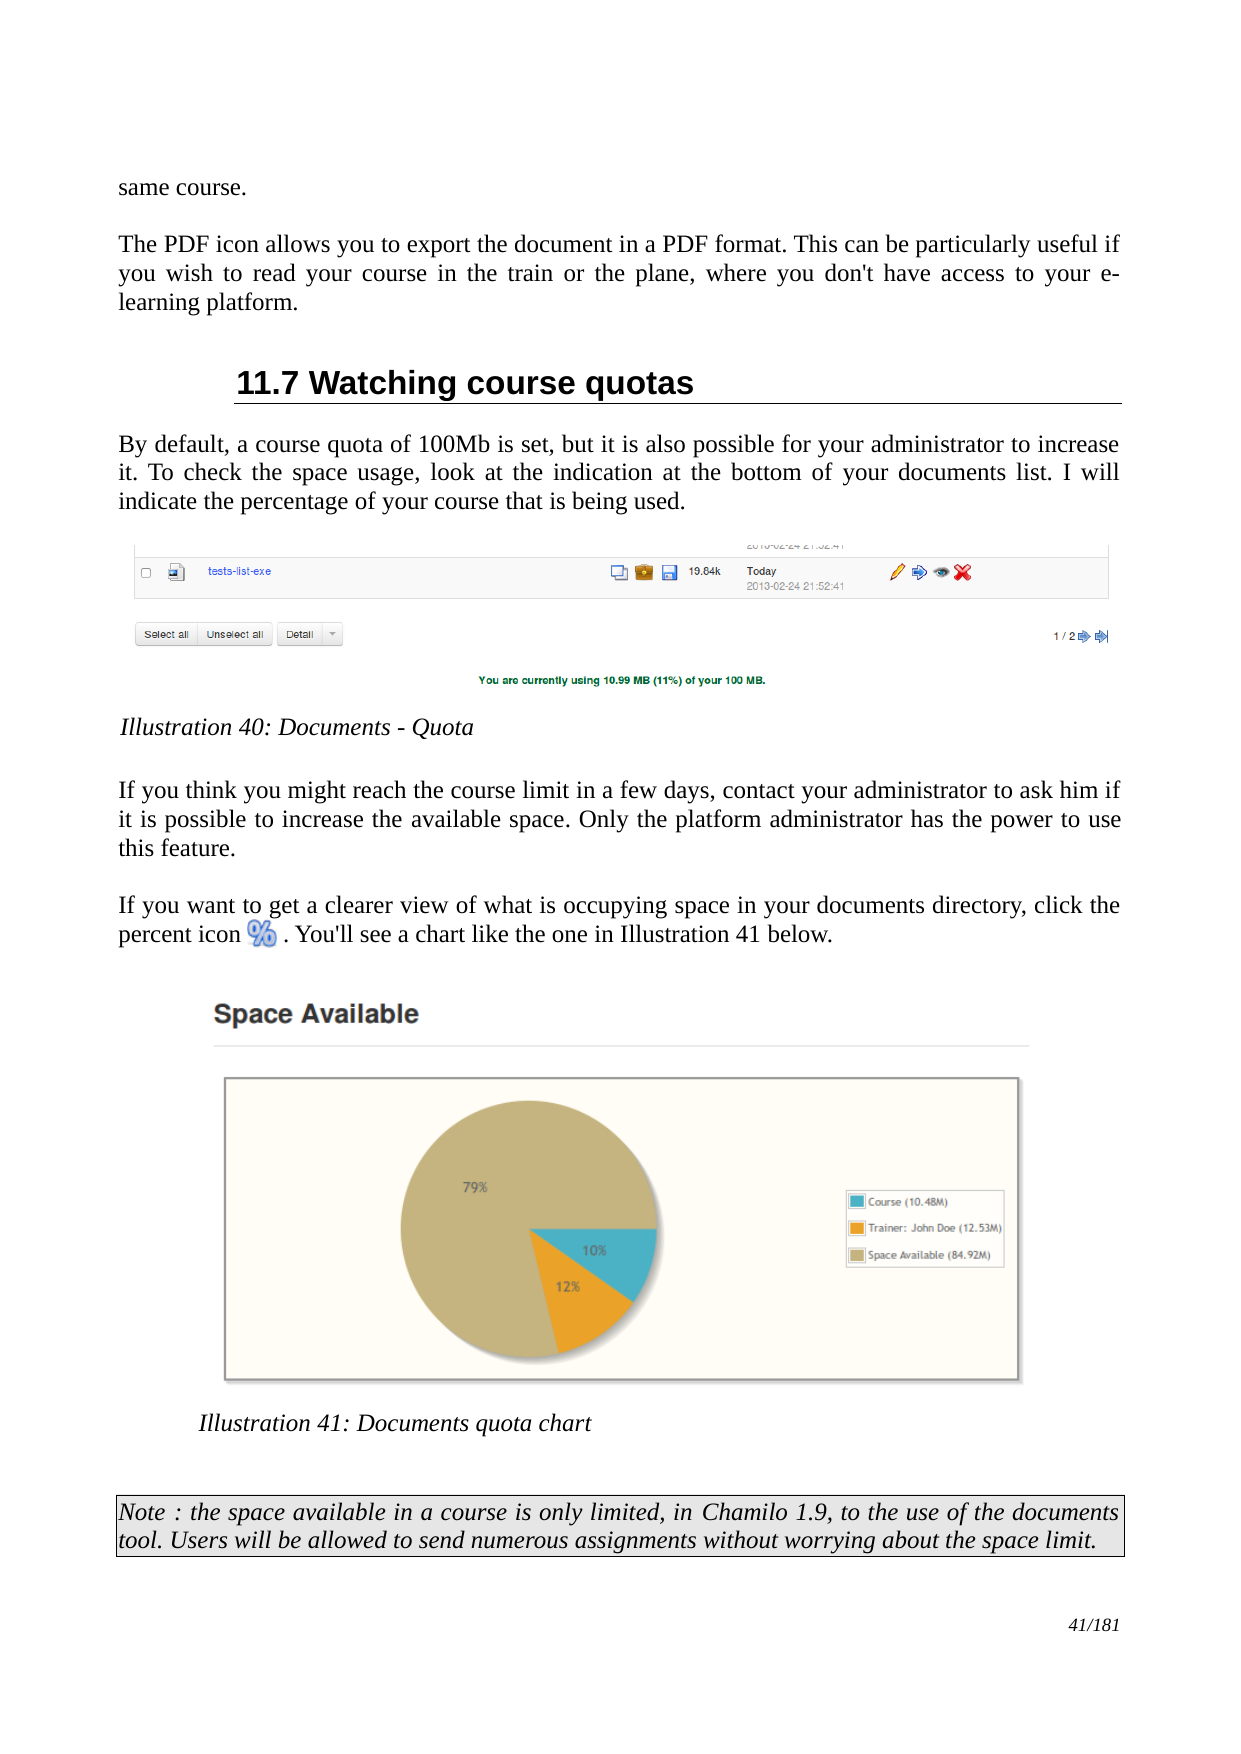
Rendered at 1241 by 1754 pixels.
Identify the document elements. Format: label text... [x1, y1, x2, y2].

text If you want to get a clearer view of what is occupying space in your documents directory, click the percent icon . You'll see a chart like the one in Illustration 41 below. [118, 890, 1122, 948]
text Illustration 41: Documents quota chart [198, 1409, 1042, 1437]
text If you think you might reach the course limit in a few days, contact your administrator to ask him if it is possible to increase the available space. Only the platform administrator has the power to use this feature. [118, 775, 1122, 862]
text Illustration 40: Documents - Quota [120, 712, 1120, 741]
picture [198, 990, 1043, 1409]
picture [247, 919, 277, 949]
text same course. [118, 172, 1122, 200]
text Note : the space available in a course is only limited, in Chamilo 1.9, to the use of the documents tool. Users will be allowed to send numerous assignments without worrying about the space limit. [117, 1496, 1124, 1556]
picture [118, 545, 1122, 712]
text The PDF icon allows you to export the document in a PDF format. This can be particularly useful if you wish to read your course in the train or the plane, where you don't have access to your e-learning platform. [118, 229, 1122, 315]
text By default, a course quota of 100Mb is set, but it is also possible for your administrator to increase it. To check the space usage, look at the indication at the bottom of your documents list. I will indicate the percentage of your course that is being used. [118, 429, 1122, 515]
subtitle Watching course quotas [234, 363, 1122, 403]
